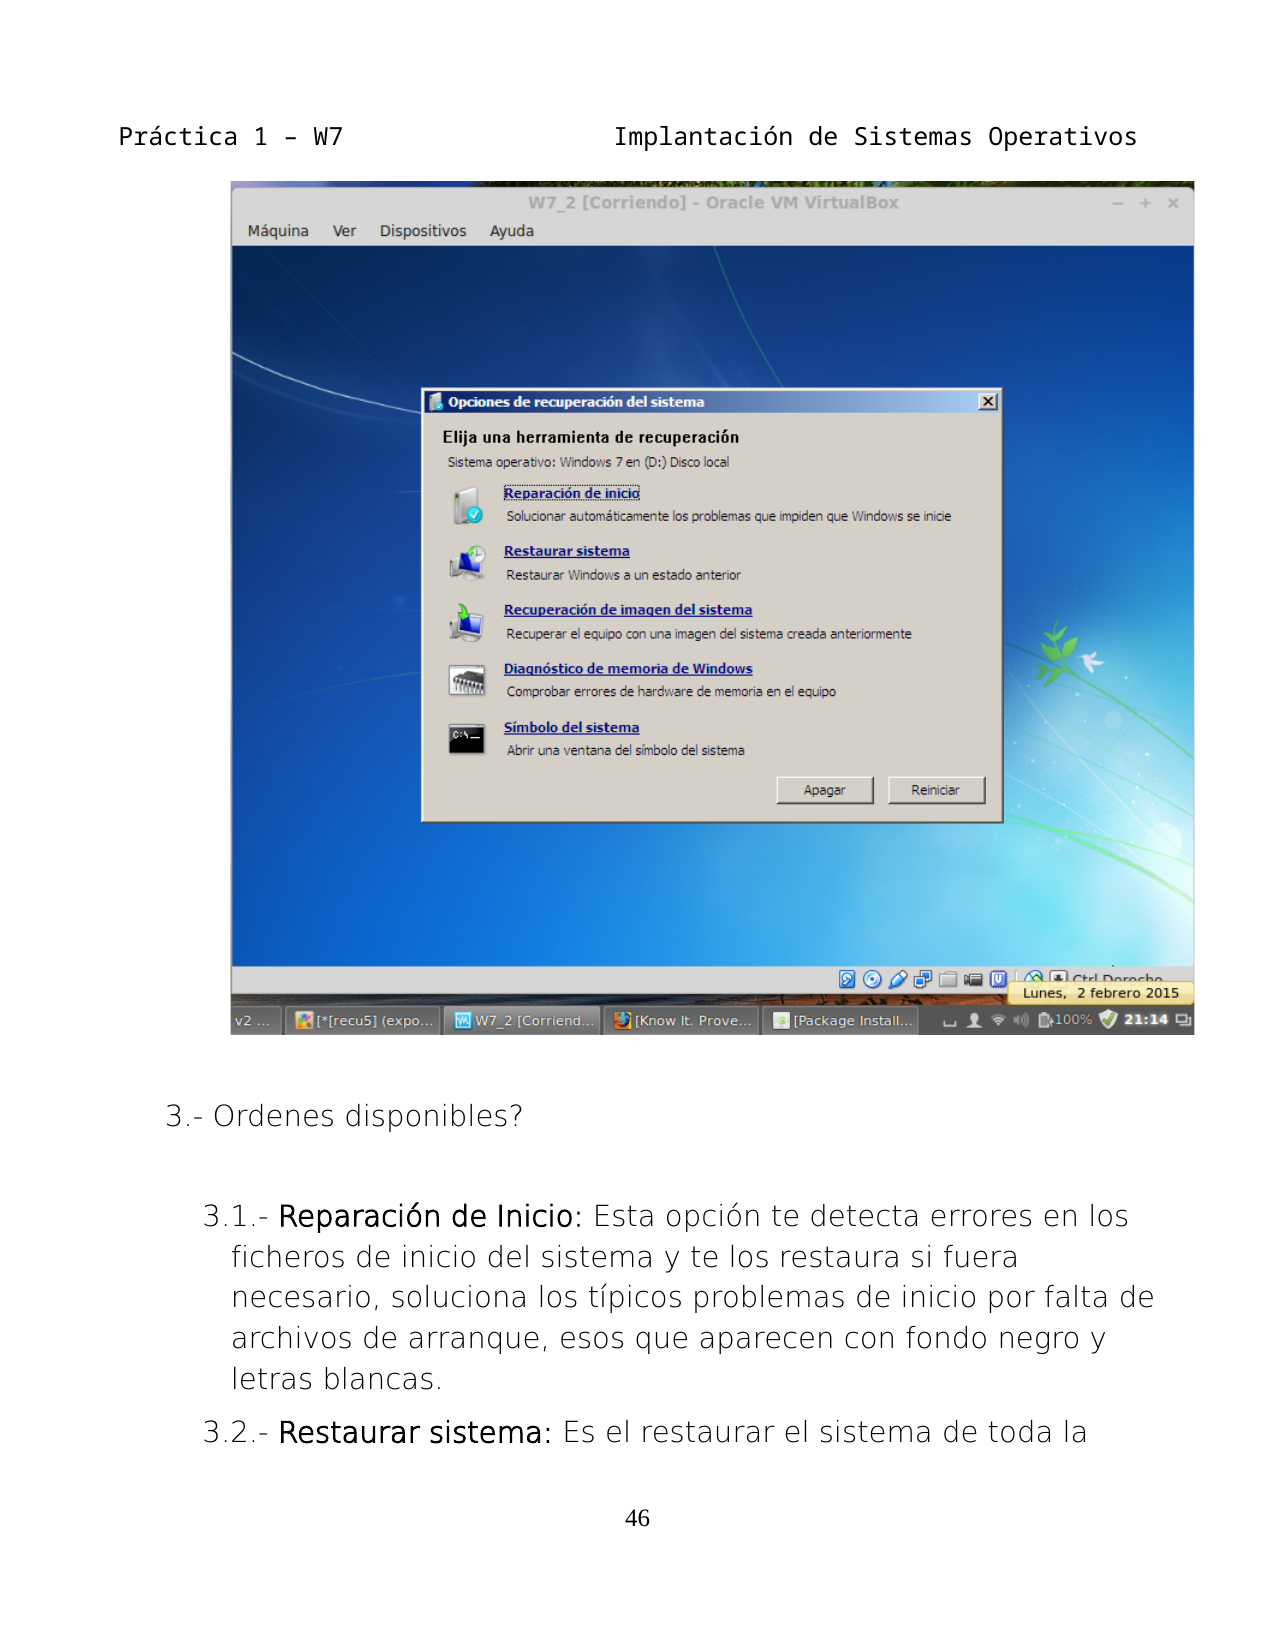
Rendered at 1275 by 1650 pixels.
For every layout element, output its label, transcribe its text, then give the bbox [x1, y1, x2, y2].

list Ordenes disponibles? [156, 1099, 1157, 1133]
picture [230, 181, 1195, 1035]
list Restaurar sistema: Es el restaurar el sistema de toda la [193, 1415, 1157, 1449]
list Reparación de Inicio: Esta opción te detecta errores en los ficheros de inicio del sistema y te los restaura si fuera necesario, soluciona los típicos problemas de inicio por falta de archivos de arranque, esos que aparecen con fondo negro y letras blancas. [193, 1199, 1157, 1396]
